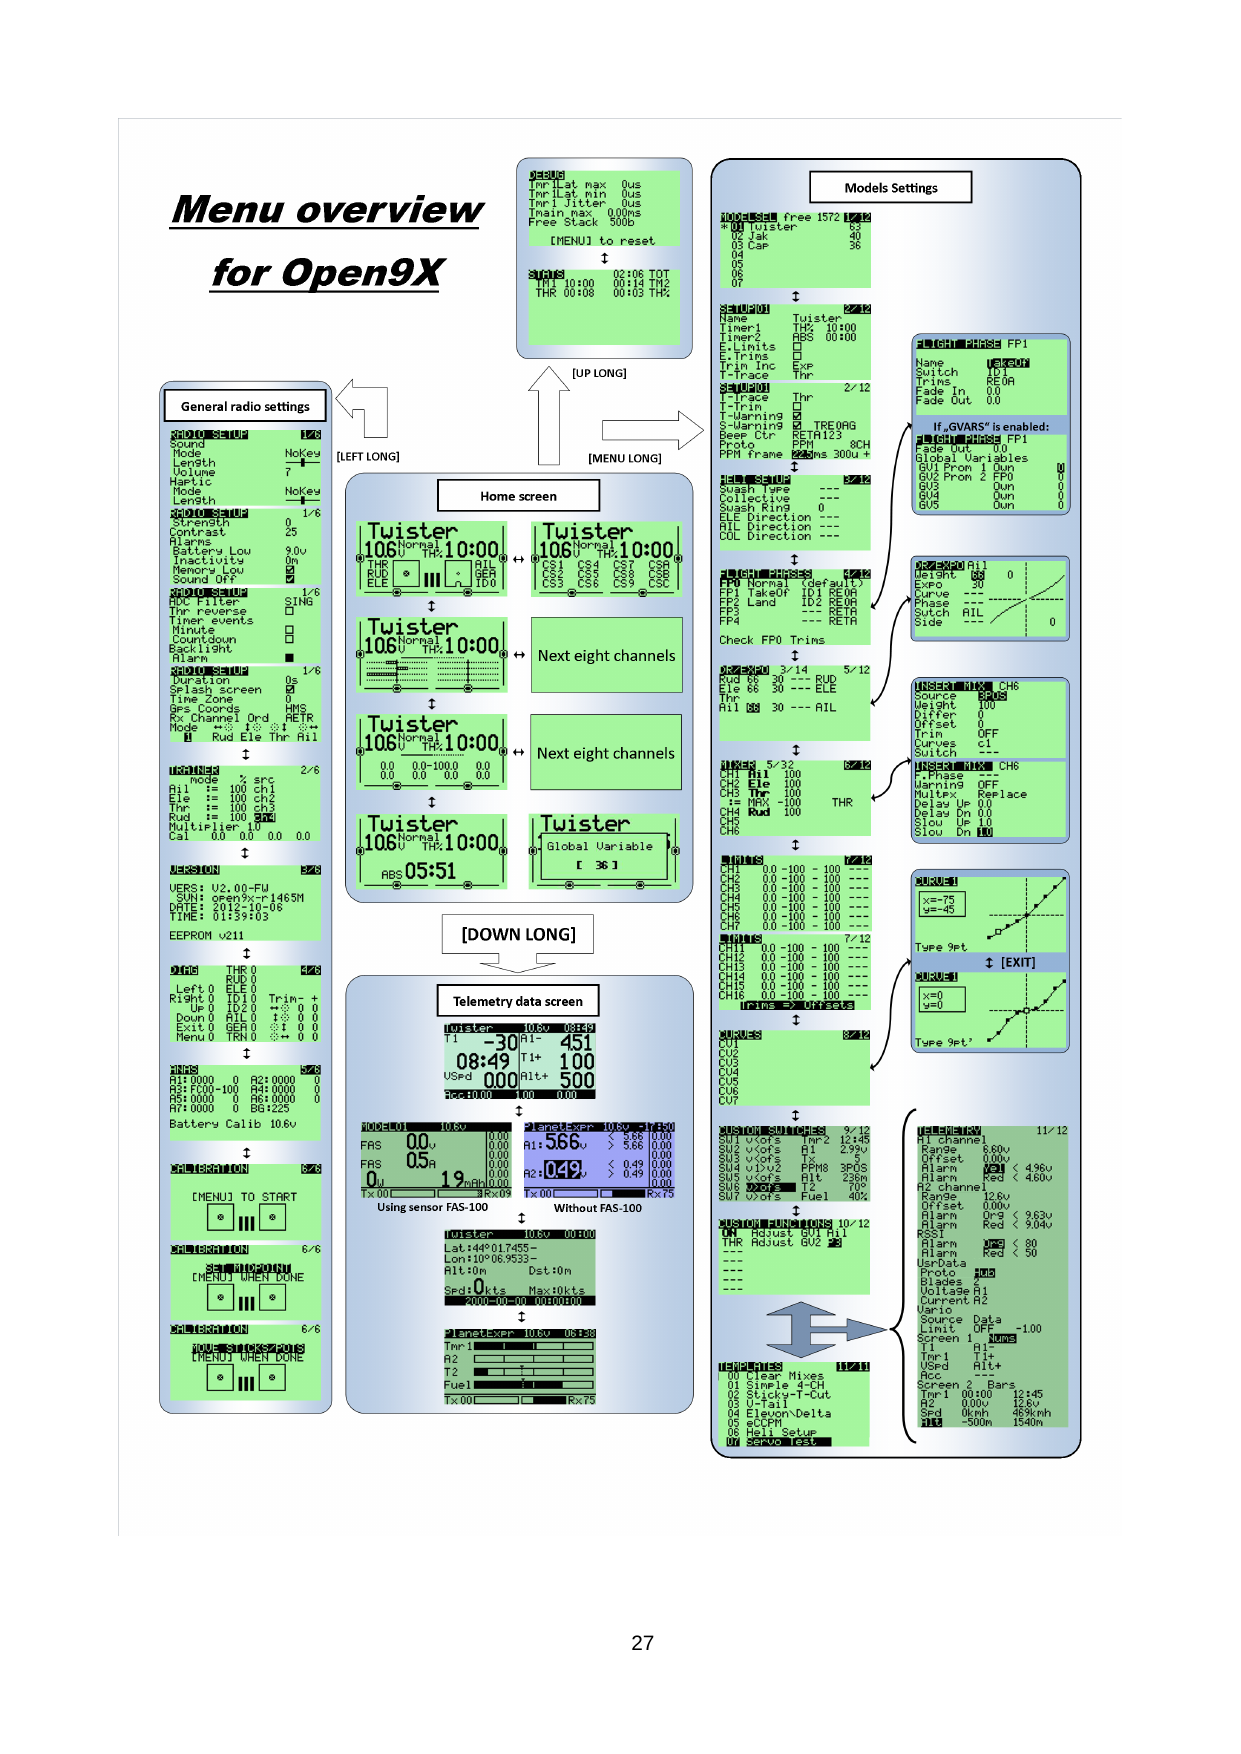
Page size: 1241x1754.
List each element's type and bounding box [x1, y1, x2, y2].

picture [118, 118, 1122, 1536]
